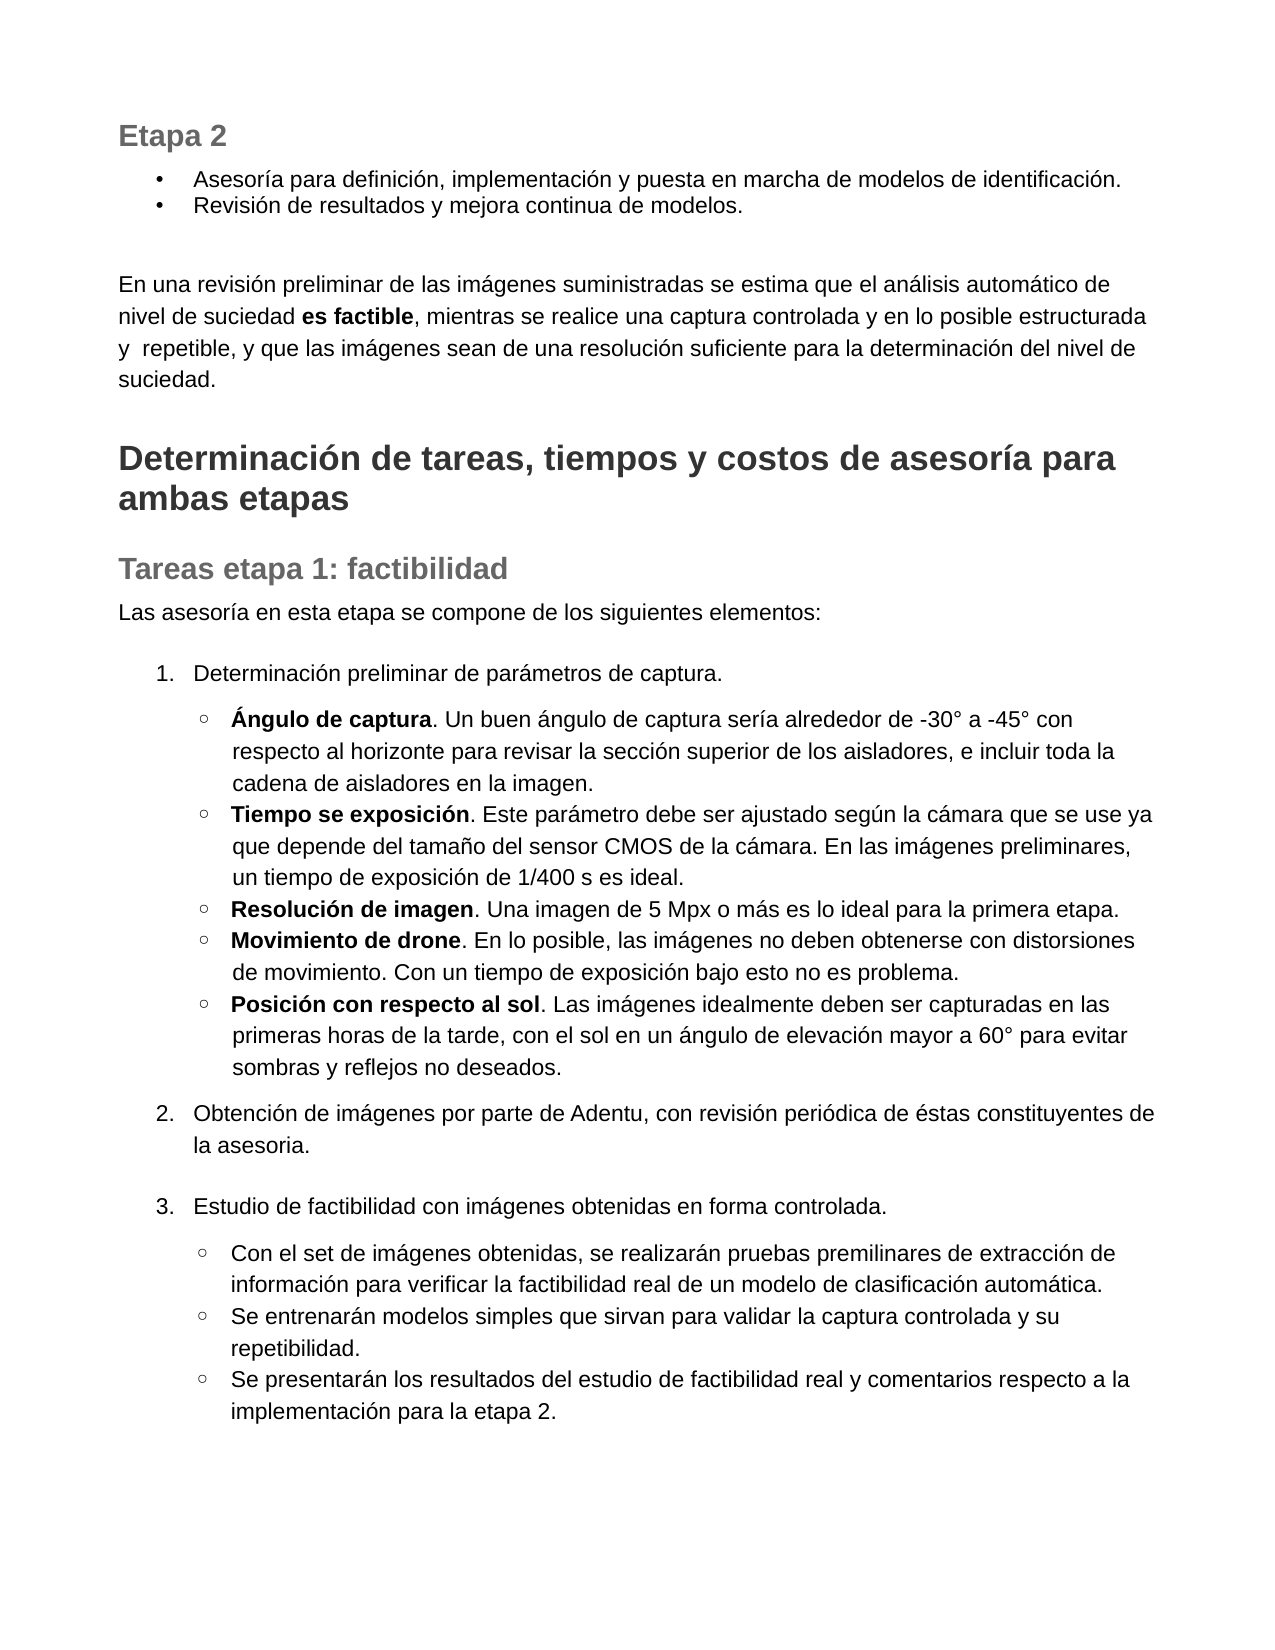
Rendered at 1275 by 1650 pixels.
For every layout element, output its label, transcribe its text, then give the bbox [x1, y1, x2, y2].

list Estudio de factibilidad con imágenes obtenidas en forma controlada. [156, 1193, 1157, 1220]
list Revisión de resultados y mejora continua de modelos. [156, 192, 1157, 219]
list Obtención de imágenes por parte de Adentu, con revisión periódica de éstas constituyentes de la asesoria. [156, 1100, 1157, 1158]
list Con el set de imágenes obtenidas, se realizarán pruebas premilinares de extracción de información para verificar la factibilidad real de un modelo de clasificación automática. [193, 1240, 1157, 1298]
list Asesoría para definición, implementación y puesta en marcha de modelos de identificación. [156, 166, 1157, 192]
list Determinación preliminar de parámetros de captura. [156, 660, 1157, 686]
subtitle Etapa 2 [118, 118, 1157, 153]
list Se entrenarán modelos simples que sirvan para validar la captura controlada y su repetibilidad. [193, 1303, 1157, 1361]
text En una revisión preliminar de las imágenes suministradas se estima que el análisis automático de nivel de suciedad es factible, mientras se realice una captura controlada y en lo posible estructurada y repetible, y que las imágenes sean de una resolución suficiente para la determinación del nivel de suciedad. [118, 271, 1157, 392]
text Las asesoría en esta etapa se compone de los siguientes elementos: [118, 599, 1157, 625]
list Se presentarán los resultados del estudio de factibilidad real y comentarios respecto a la implementación para la etapa 2. [193, 1366, 1157, 1424]
list Posición con respecto al sol. Las imágenes idealmente deben ser capturadas en las primeras horas de la tarde, con el sol en un ángulo de elevación mayor a 60° para evitar sombras y reflejos no deseados. [194, 991, 1157, 1080]
subtitle Tareas etapa 1: factibilidad [118, 551, 1157, 586]
subtitle Determinación de tareas, tiempos y costos de asesoría para ambas etapas [118, 437, 1157, 518]
list Resolución de imagen. Una imagen de 5 Mpx o más es lo ideal para la primera etapa. [194, 896, 1157, 922]
list Movimiento de drone. En lo posible, las imágenes no deben obtenerse con distorsiones de movimiento. Con un tiempo de exposición bajo esto no es problema. [194, 927, 1157, 985]
list Ángulo de captura. Un buen ángulo de captura sería alrededor de -30° a -45° con respecto al horizonte para revisar la sección superior de los aisladores, e incluir toda la cadena de aisladores en la imagen. [194, 706, 1157, 796]
list Tiempo se exposición. Este parámetro debe ser ajustado según la cámara que se use ya que depende del tamaño del sensor CMOS de la cámara. En las imágenes preliminares, un tiempo de exposición de 1/400 s es ideal. [194, 801, 1157, 891]
